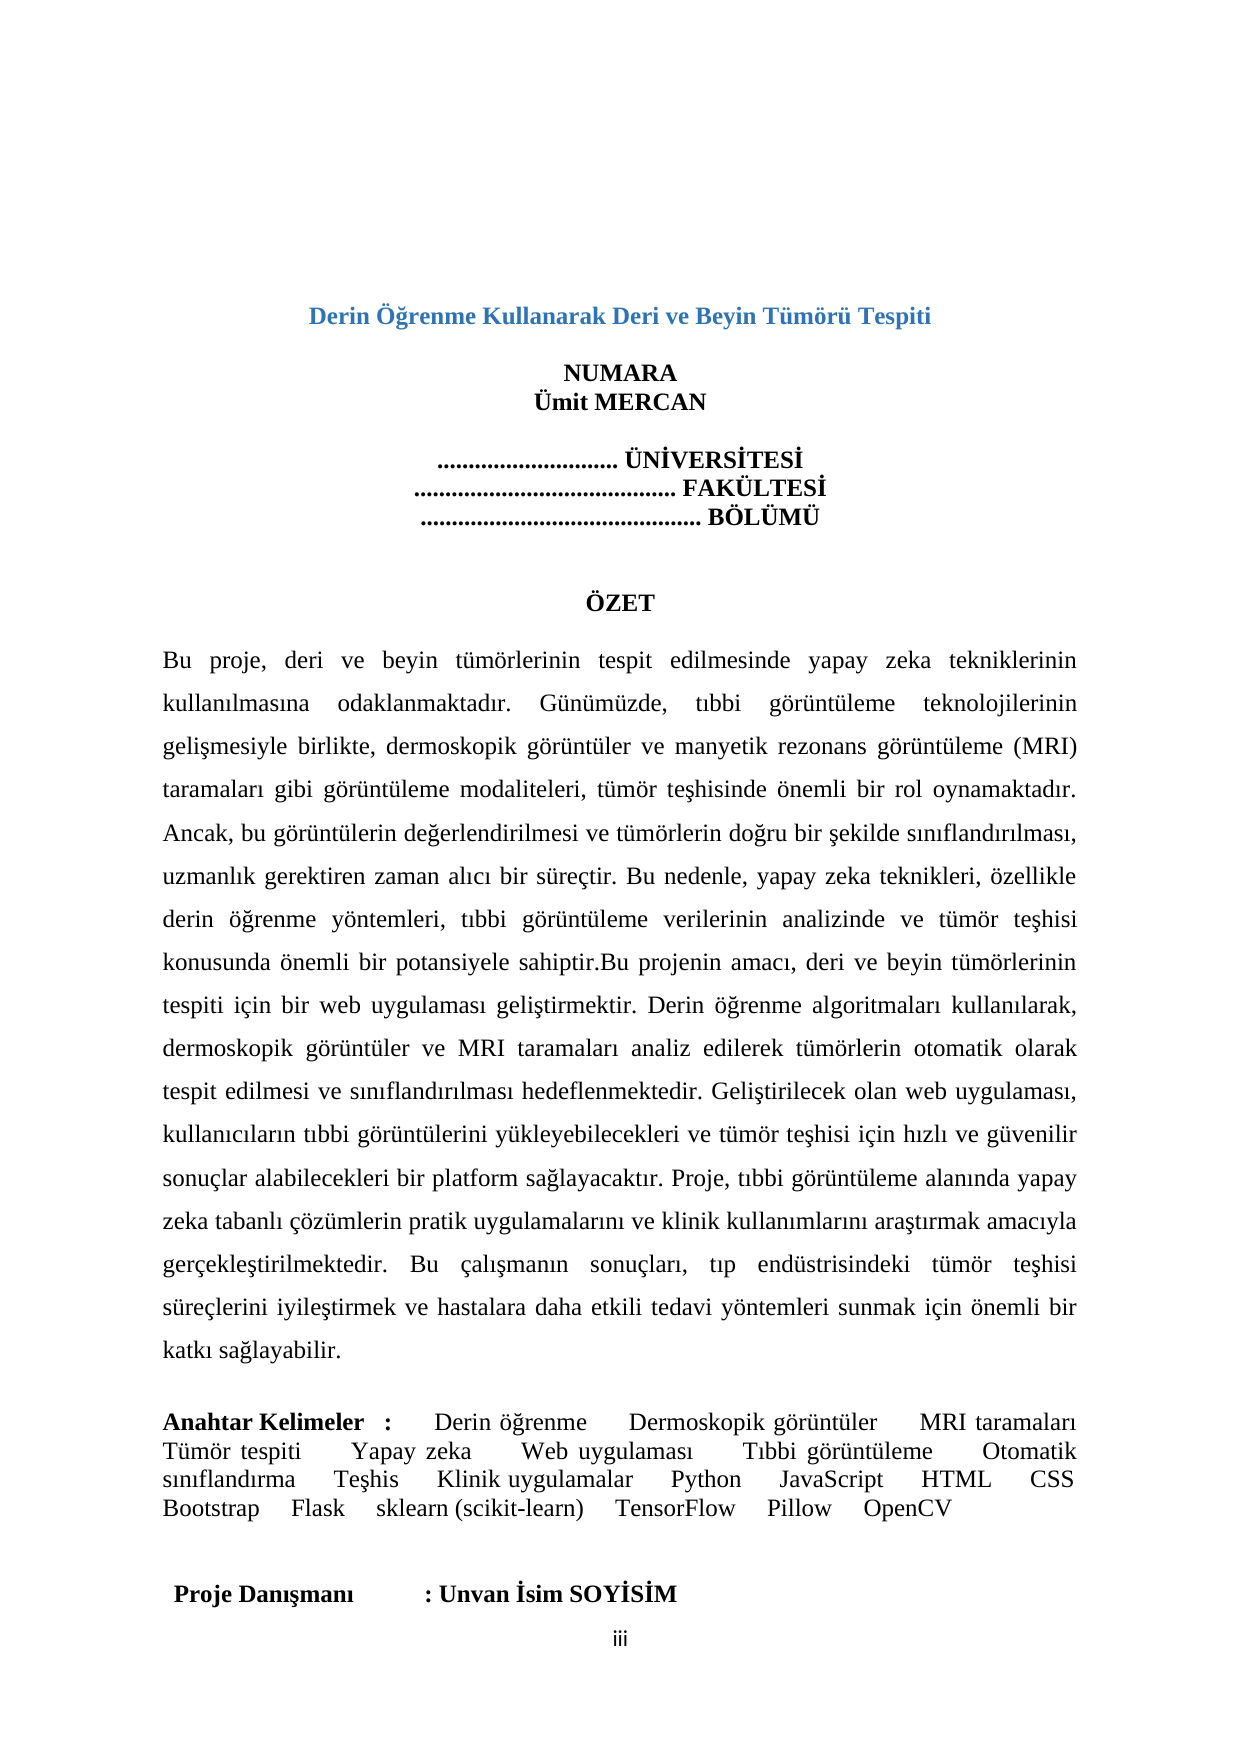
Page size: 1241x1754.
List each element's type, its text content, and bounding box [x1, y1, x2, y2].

text Ümit MERCAN [162, 387, 1078, 416]
text NUMARA [162, 358, 1078, 387]
text .......................................... FAKÜLTESİ [162, 473, 1078, 502]
text ÖZET [162, 588, 1078, 616]
text Bu proje, deri ve beyin tümörlerinin tespit edilmesinde yapay zeka tekniklerinin kullanılmasına odaklanmaktadır. Günümüzde, tıbbi görüntüleme teknolojilerinin gelişmesiyle birlikte, dermoskopik görüntüler ve manyetik rezonans görüntüleme (MRI) taramaları gibi görüntüleme modaliteleri, tümör teşhisinde önemli bir rol oynamaktadır. Ancak, bu görüntülerin değerlendirilmesi ve tümörlerin doğru bir şekilde sınıflandırılması, uzmanlık gerektiren zaman alıcı bir süreçtir. Bu nedenle, yapay zeka teknikleri, özellikle derin öğrenme yöntemleri, tıbbi görüntüleme verilerinin analizinde ve tümör teşhisi konusunda önemli bir potansiyele sahiptir.Bu projenin amacı, deri ve beyin tümörlerinin tespiti için bir web uygulaması geliştirmektir. Derin öğrenme algoritmaları kullanılarak, dermoskopik görüntüler ve MRI taramaları analiz edilerek tümörlerin otomatik olarak tespit edilmesi ve sınıflandırılması hedeflenmektedir. Geliştirilecek olan web uygulaması, kullanıcıların tıbbi görüntülerini yükleyebilecekleri ve tümör teşhisi için hızlı ve güvenilir sonuçlar alabilecekleri bir platform sağlayacaktır. Proje, tıbbi görüntüleme alanında yapay zeka tabanlı çözümlerin pratik uygulamalarını ve klinik kullanımlarını araştırmak amacıyla gerçekleştirilmektedir. Bu çalışmanın sonuçları, tıp endüstrisindeki tümör teşhisi süreçlerini iyileştirmek ve hastalara daha etkili tedavi yöntemleri sunmak için önemli bir katkı sağlayabilir. [162, 645, 1078, 1364]
text Anahtar Kelimeler : Derin öğrenme Dermoskopik görüntüler MRI taramaları Tümör tespiti Yapay zeka Web uygulaması Tıbbi görüntüleme Otomatik sınıflandırma Teşhis Klinik uygulamalar Python JavaScript HTML CSS Bootstrap Flask sklearn (scikit-learn) TensorFlow Pillow OpenCV [162, 1407, 1078, 1522]
table_header Proje Danışmanı [163, 1580, 413, 1608]
table_header : Unvan İsim SOYİSİM [413, 1580, 944, 1608]
text ............................................. BÖLÜMÜ [162, 502, 1078, 531]
subtitle Derin Öğrenme Kullanarak Deri ve Beyin Tümörü Tespiti [162, 301, 1078, 330]
text ............................. ÜNİVERSİTESİ [162, 445, 1078, 473]
